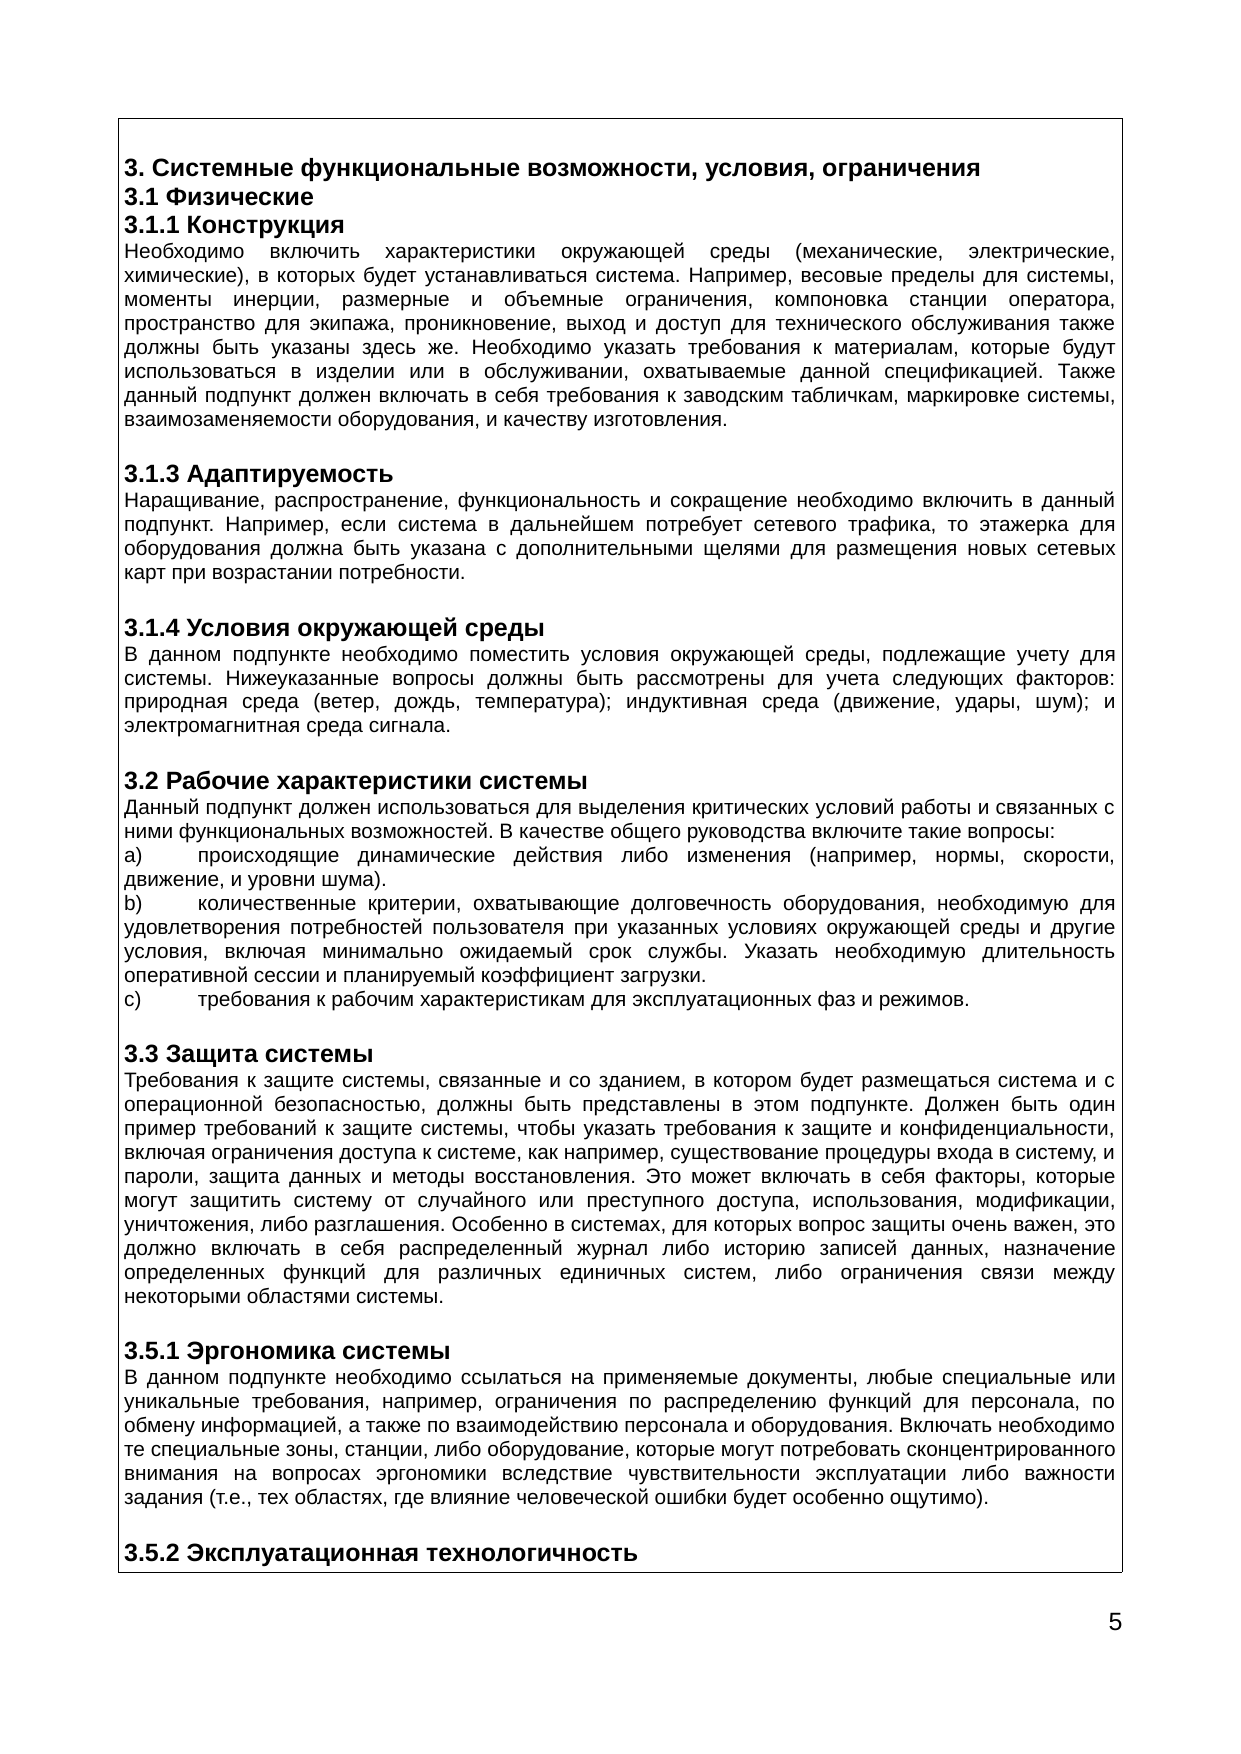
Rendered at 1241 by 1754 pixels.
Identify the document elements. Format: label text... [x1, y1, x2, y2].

table_header 3. Системные функциональные возможности, условия, ограничения 3.1 Физические 3.1.1 Конструкция Необходимо включить характеристики окружающей среды (механические, электрические, химические), в которых будет устанавливаться система. Например, весовые пределы для системы, моменты инерции, размерные и объемные ограничения, компоновка станции оператора, пространство для экипажа, проникновение, выход и доступ для технического обслуживания также должны быть указаны здесь же. Необходимо указать требования к материалам, которые будут использоваться в изделии или в обслуживании, охватываемые данной спецификацией. Также данный подпункт должен включать в себя требования к заводским табличкам, маркировке системы, взаимозаменяемости оборудования, и качеству изготовления. 3.1.3 Адаптируемость Наращивание, распространение, функциональность и сокращение необходимо включить в данный подпункт. Например, если система в дальнейшем потребует сетевого трафика, то этажерка для оборудования должна быть указана с дополнительными щелями для размещения новых сетевых карт при возрастании потребности. 3.1.4 Условия окружающей среды В данном подпункте необходимо поместить условия окружающей среды, подлежащие учету для системы. Нижеуказанные вопросы должны быть рассмотрены для учета следующих факторов: природная среда (ветер, дождь, температура); индуктивная среда (движение, удары, шум); и электромагнитная среда сигнала. 3.2 Рабочие характеристики системы Данный подпункт должен использоваться для выделения критических условий работы и связанных с ними функциональных возможностей. В качестве общего руководства включите такие вопросы: a) происходящие динамические действия либо изменения (например, нормы, скорости, движение, и уровни шума). b) количественные критерии, охватывающие долговечность оборудования, необходимую для удовлетворения потребностей пользователя при указанных условиях окружающей среды и другие условия, включая минимально ожидаемый срок службы. Указать необходимую длительность оперативной сессии и планируемый коэффициент загрузки. c) требования к рабочим характеристикам для эксплуатационных фаз и режимов. 3.3 Защита системы Требования к защите системы, связанные и со зданием, в котором будет размещаться система и с операционной безопасностью, должны быть представлены в этом подпункте. Должен быть один пример требований к защите системы, чтобы указать требования к защите и конфиденциальности, включая ограничения доступа к системе, как например, существование процедуры входа в систему, и пароли, защита данных и методы восстановления. Это может включать в себя факторы, которые могут защитить систему от случайного или преступного доступа, использования, модификации, уничтожения, либо разглашения. Особенно в системах, для которых вопрос защиты очень важен, это должно включать в себя распределенный журнал либо историю записей данных, назначение определенных функций для различных единичных систем, либо ограничения связи между некоторыми областями системы. 3.5.1 Эргономика системы В данном подпункте необходимо ссылаться на применяемые документы, любые специальные или уникальные требования, например, ограничения по распределению функций для персонала, по обмену информацией, а также по взаимодействию персонала и оборудования. Включать необходимо те специальные зоны, станции, либо оборудование, которые могут потребовать сконцентрированного внимания на вопросах эргономики вследствие чувствительности эксплуатации либо важности задания (т.e., тех областях, где влияние человеческой ошибки будет особенно ощутимо). 3.5.2 Эксплуатационная технологичность [119, 119, 1122, 1572]
